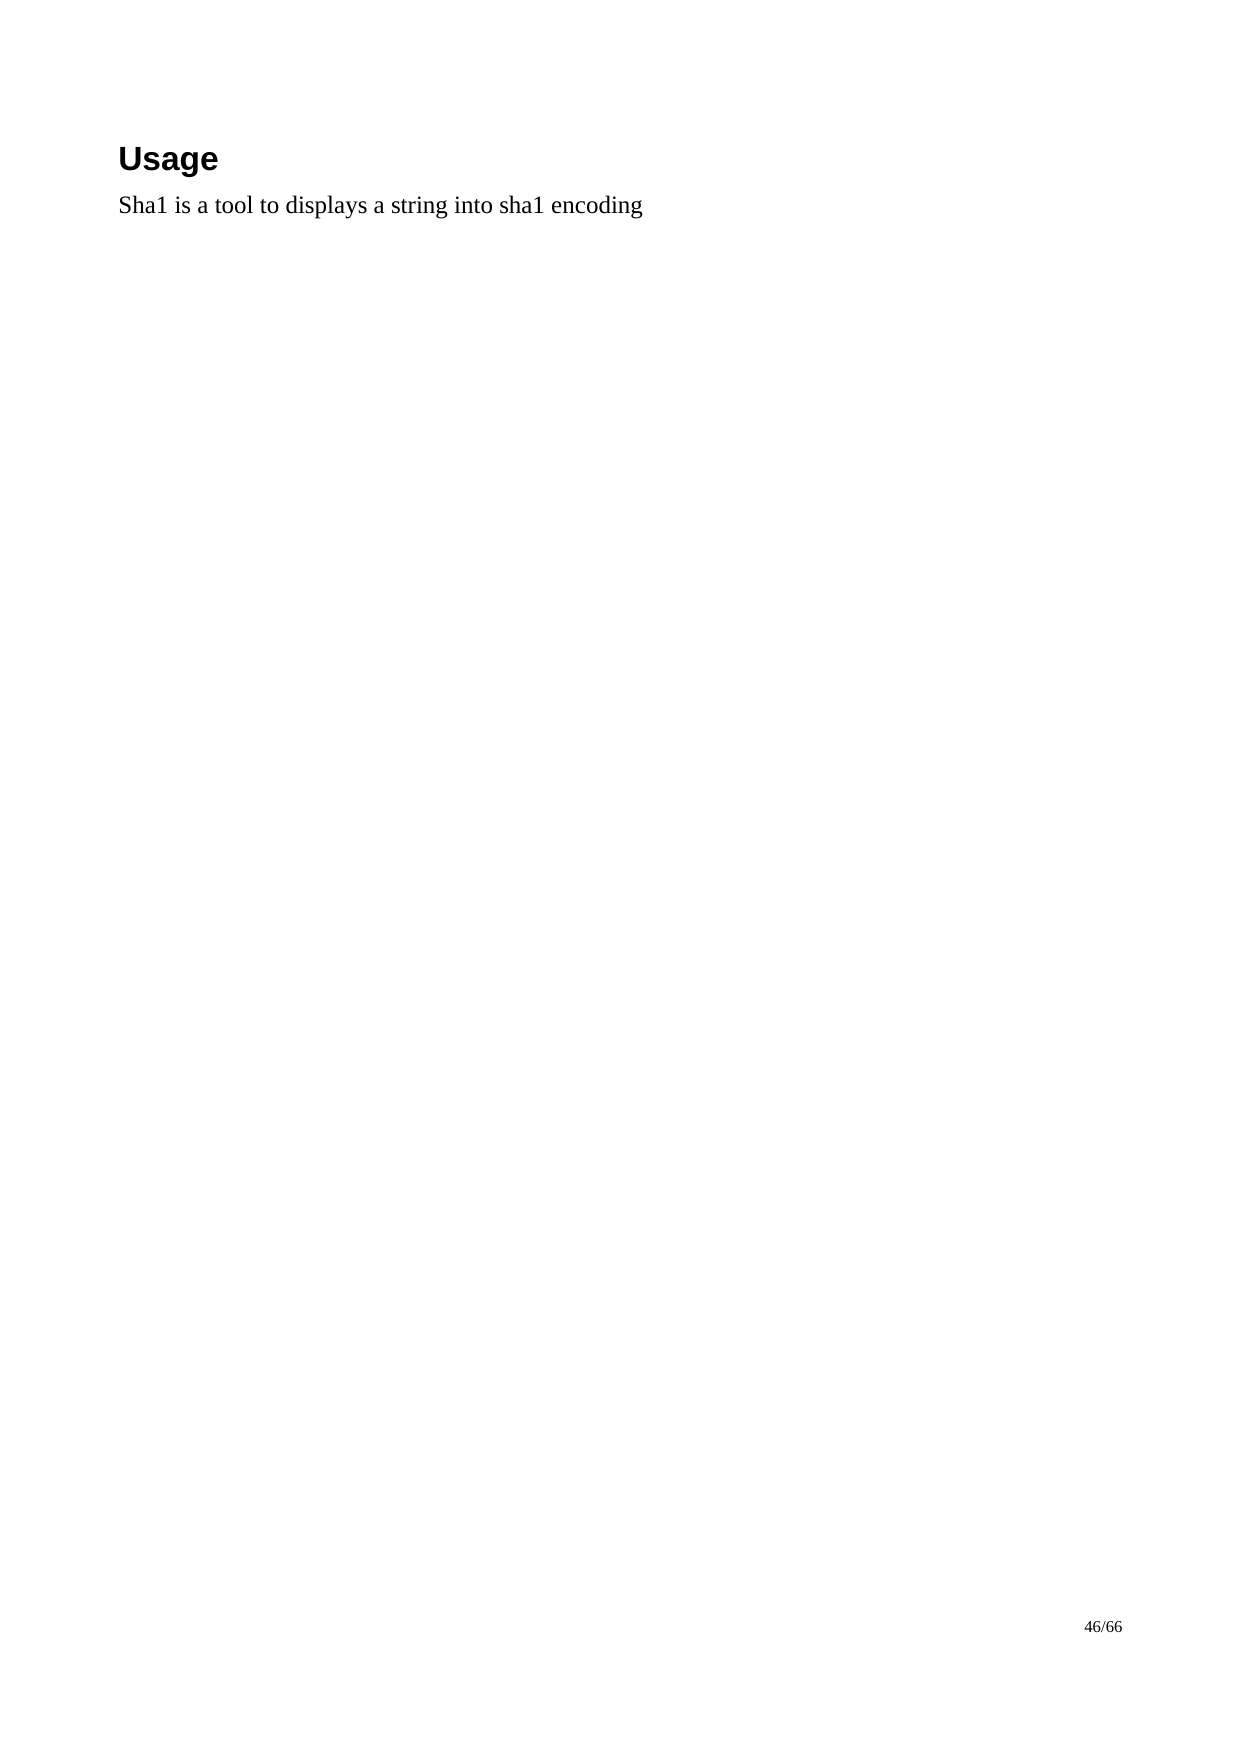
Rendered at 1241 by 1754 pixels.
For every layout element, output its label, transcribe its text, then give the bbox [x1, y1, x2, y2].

subtitle Usage [118, 139, 1122, 178]
text Sha1 is a tool to displays a string into sha1 encoding [118, 190, 1122, 219]
